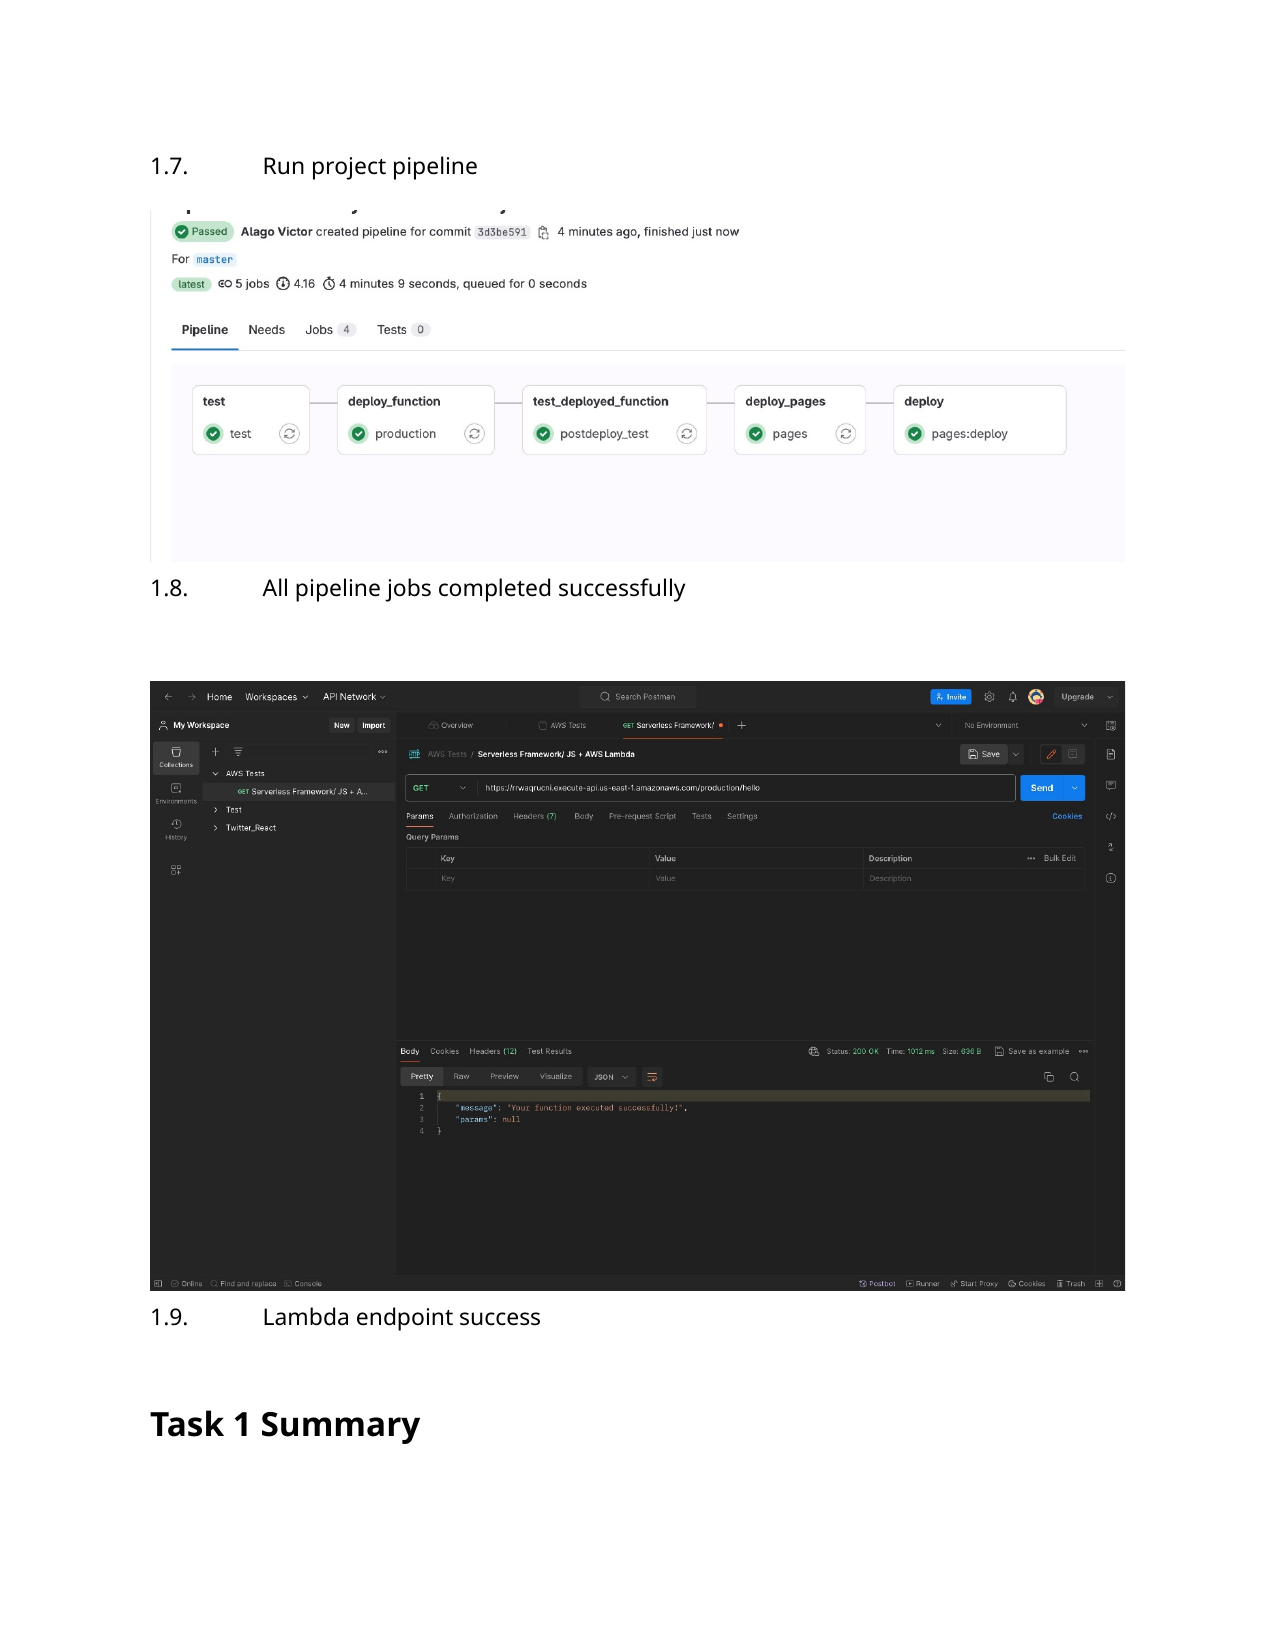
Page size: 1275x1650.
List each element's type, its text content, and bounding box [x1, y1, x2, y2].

list Lambda endpoint success [150, 1301, 1125, 1332]
list All pipeline jobs completed successfully [150, 572, 1125, 603]
list Run project pipeline [150, 150, 1125, 181]
text Task 1 Summary [150, 1401, 1125, 1446]
